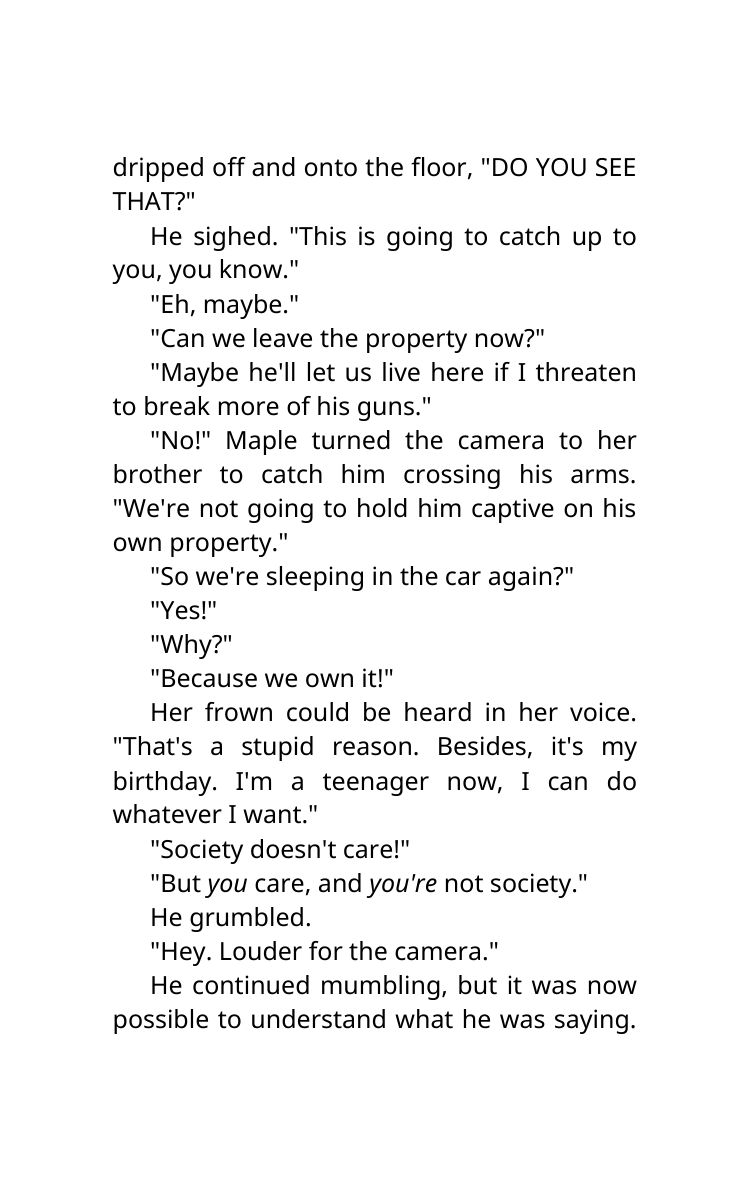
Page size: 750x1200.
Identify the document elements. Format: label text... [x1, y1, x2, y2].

text He sighed. "This is going to catch up to you, you know." [112, 218, 637, 286]
text "No!" Maple turned the camera to her brother to catch him crossing his arms. "We're not going to hold him captive on his own property." [112, 422, 637, 559]
text He grumbled. [112, 899, 637, 933]
text "Hey. Louder for the camera." [112, 933, 637, 967]
text "Can we leave the property now?" [112, 320, 637, 354]
text "Eh, maybe." [112, 286, 637, 320]
text Her frown could be heard in her voice. "That's a stupid reason. Besides, it's my birthday. I'm a teenager now, I can do whatever I want." [112, 695, 637, 831]
text "Yes!" [112, 593, 637, 627]
text He continued mumbling, but it was now possible to understand what he was saying. [112, 967, 637, 1036]
text dripped off and onto the floor, "DO YOU SEE THAT?" [112, 150, 637, 218]
text "Society doesn't care!" [112, 831, 637, 865]
text "Maybe he'll let us live here if I threaten to break more of his guns." [112, 354, 637, 422]
text "Because we own it!" [112, 661, 637, 695]
text "But you care, and you're not society." [112, 865, 637, 899]
text "Why?" [112, 627, 637, 661]
text "So we're sleeping in the car again?" [112, 559, 637, 593]
